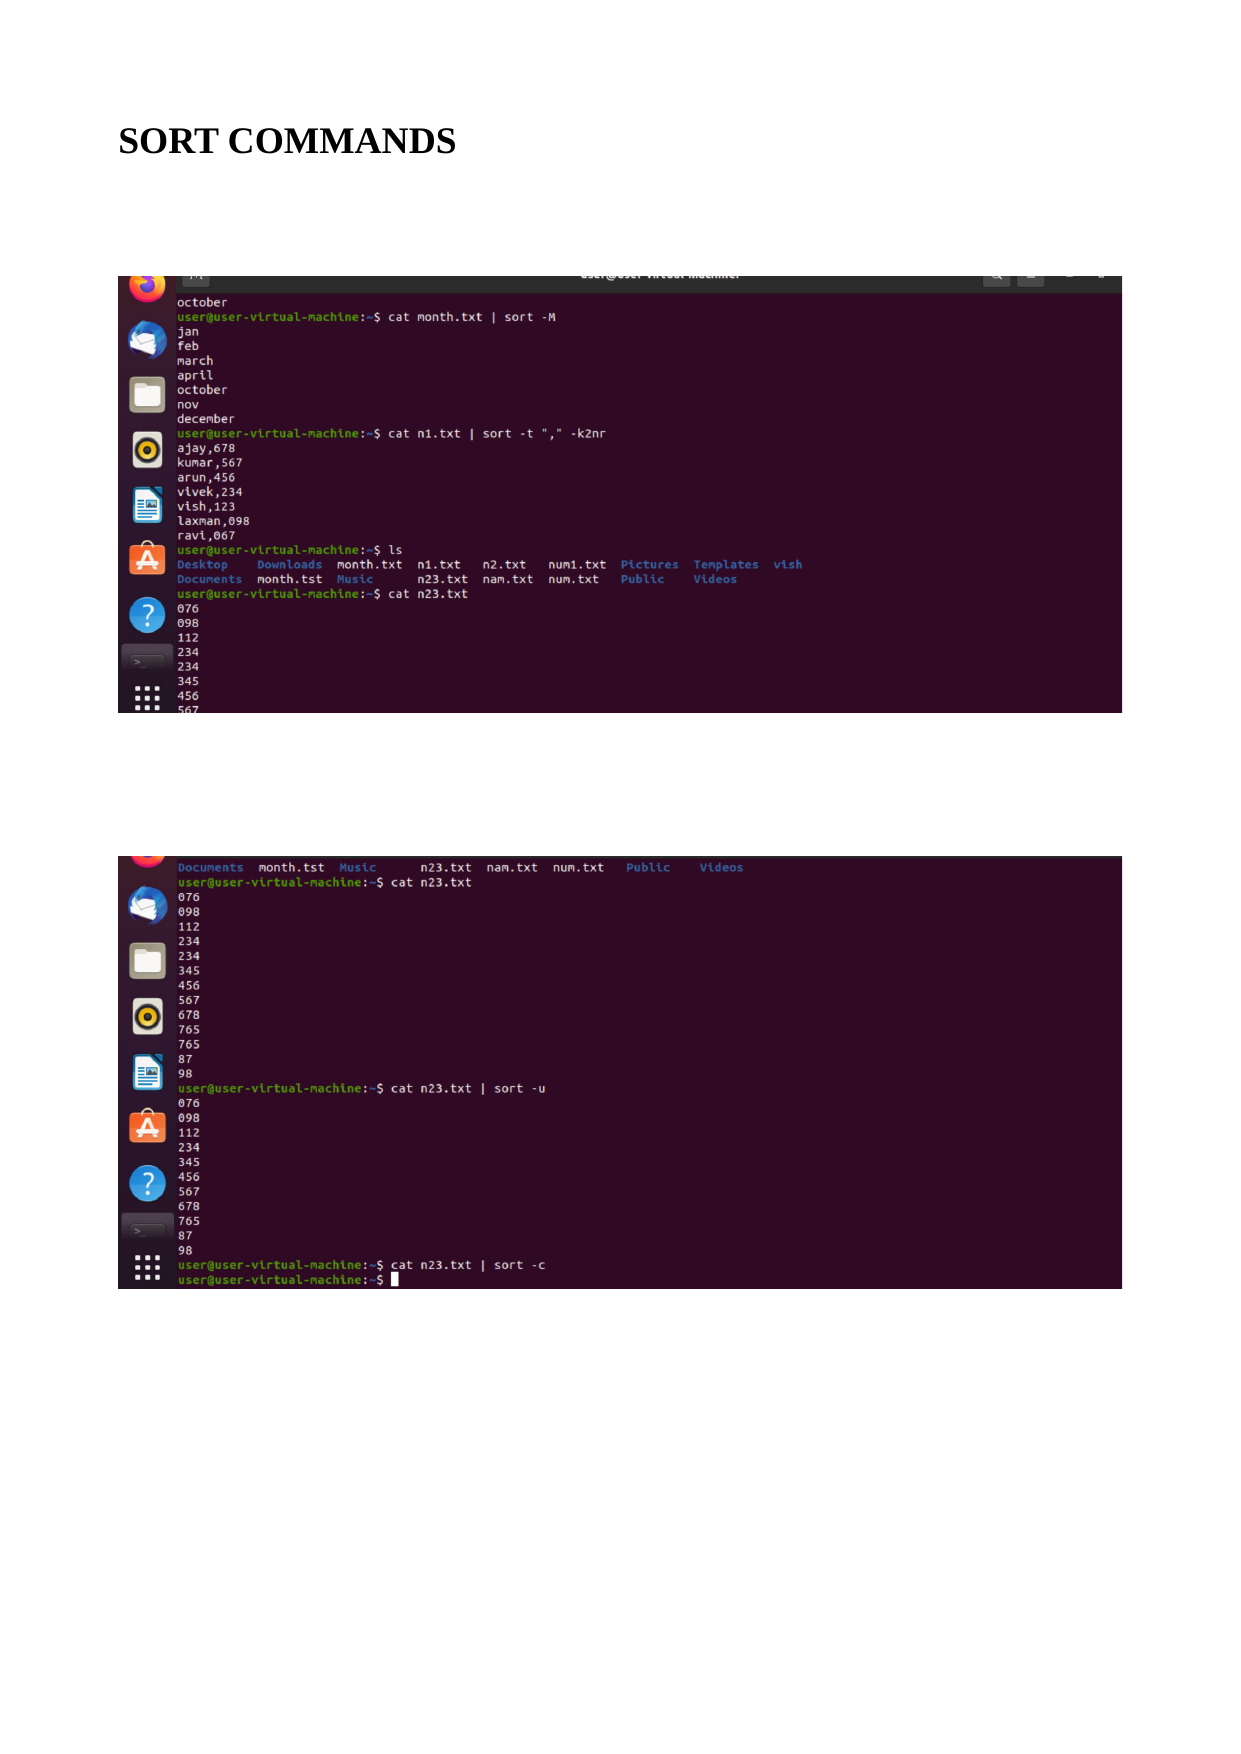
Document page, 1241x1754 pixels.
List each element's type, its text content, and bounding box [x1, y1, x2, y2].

text SORT COMMANDS [118, 118, 1122, 161]
picture [118, 856, 1123, 1289]
picture [118, 276, 1123, 713]
